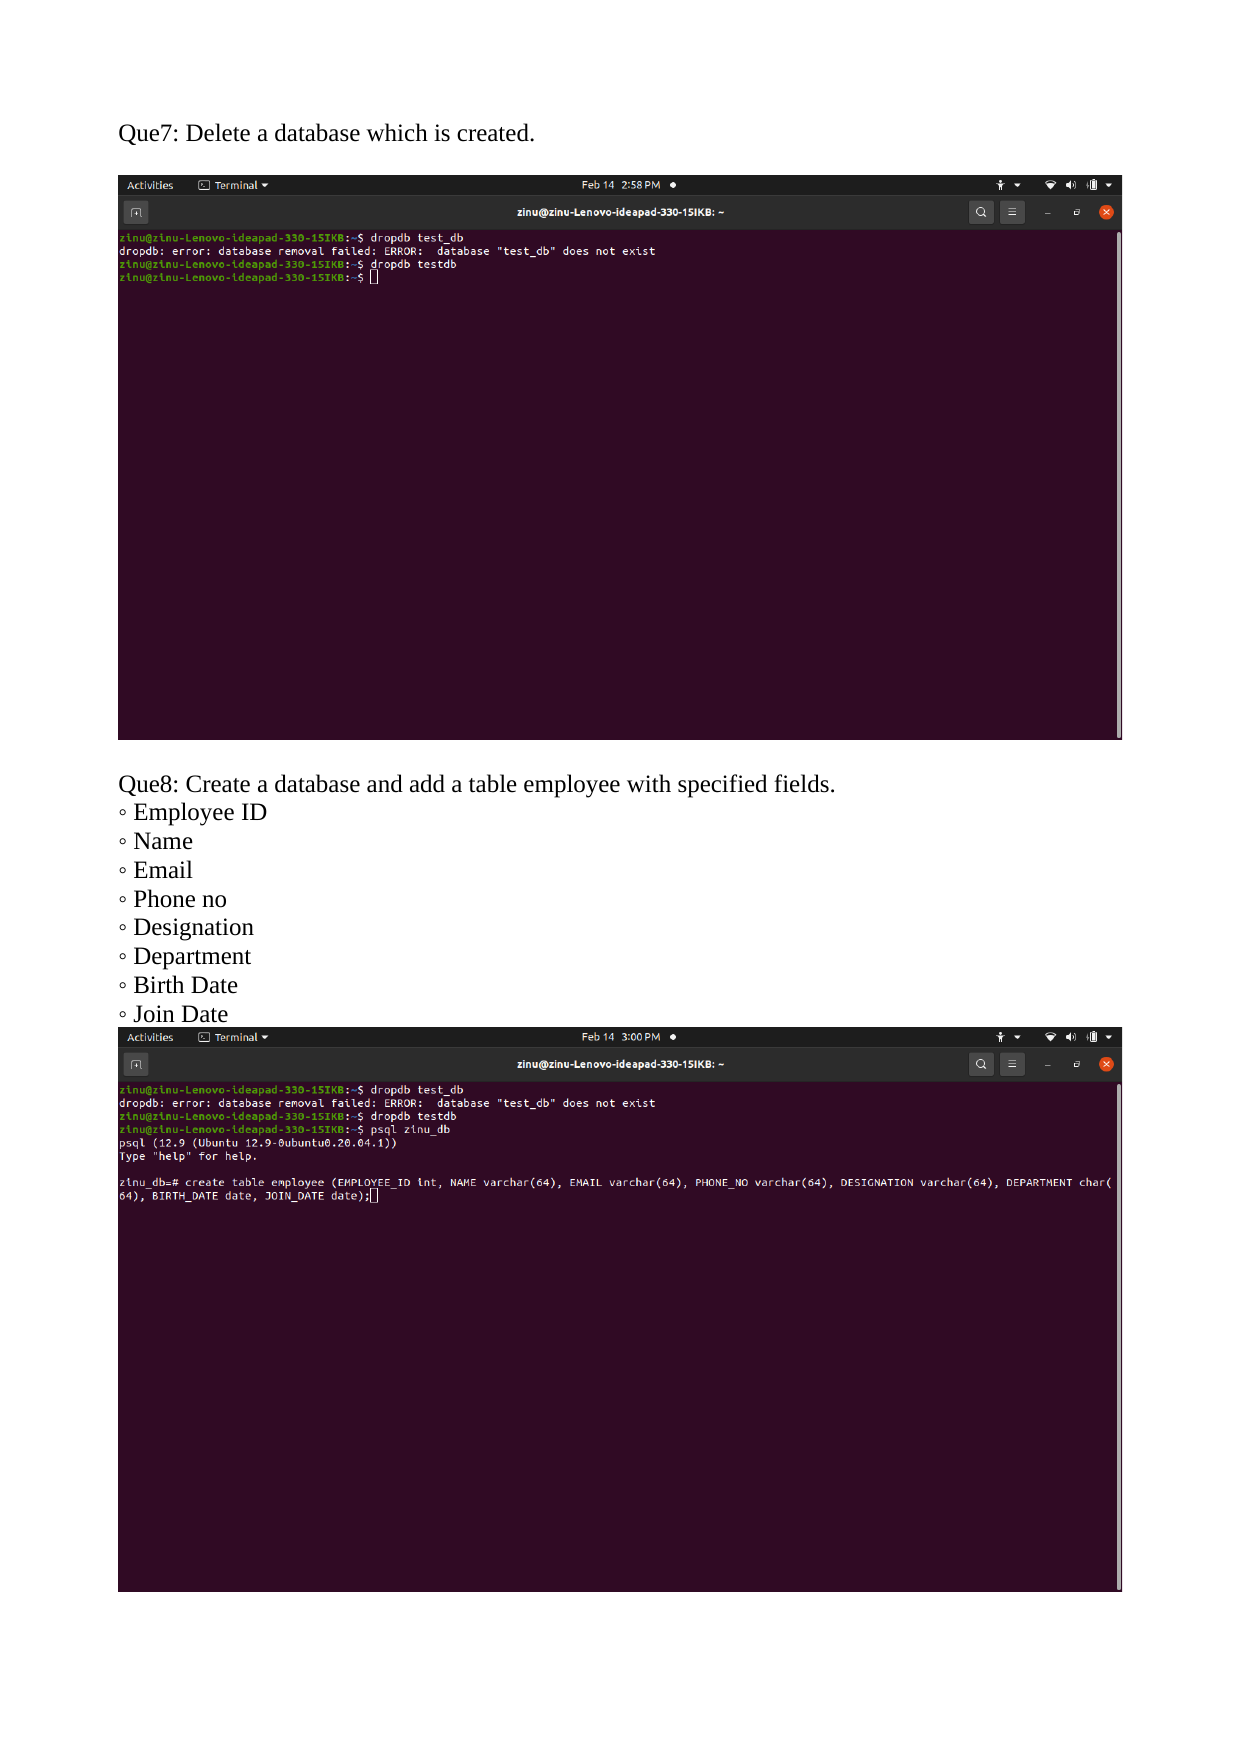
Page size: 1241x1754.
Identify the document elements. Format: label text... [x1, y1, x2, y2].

text ◦ Phone no [118, 884, 1122, 912]
text ◦ Designation [118, 912, 1122, 941]
text ◦ Email [118, 855, 1122, 884]
text ◦ Employee ID [118, 797, 1122, 826]
text ◦ Join Date [118, 999, 1122, 1027]
text ◦ Name [118, 826, 1122, 855]
text ◦ Birth Date [118, 970, 1122, 999]
text Que8: Create a database and add a table employee with specified fields. [118, 769, 1122, 797]
text Que7: Delete a database which is created. [118, 118, 1122, 147]
text ◦ Department [118, 941, 1122, 970]
picture [118, 175, 1123, 740]
picture [118, 1027, 1123, 1592]
